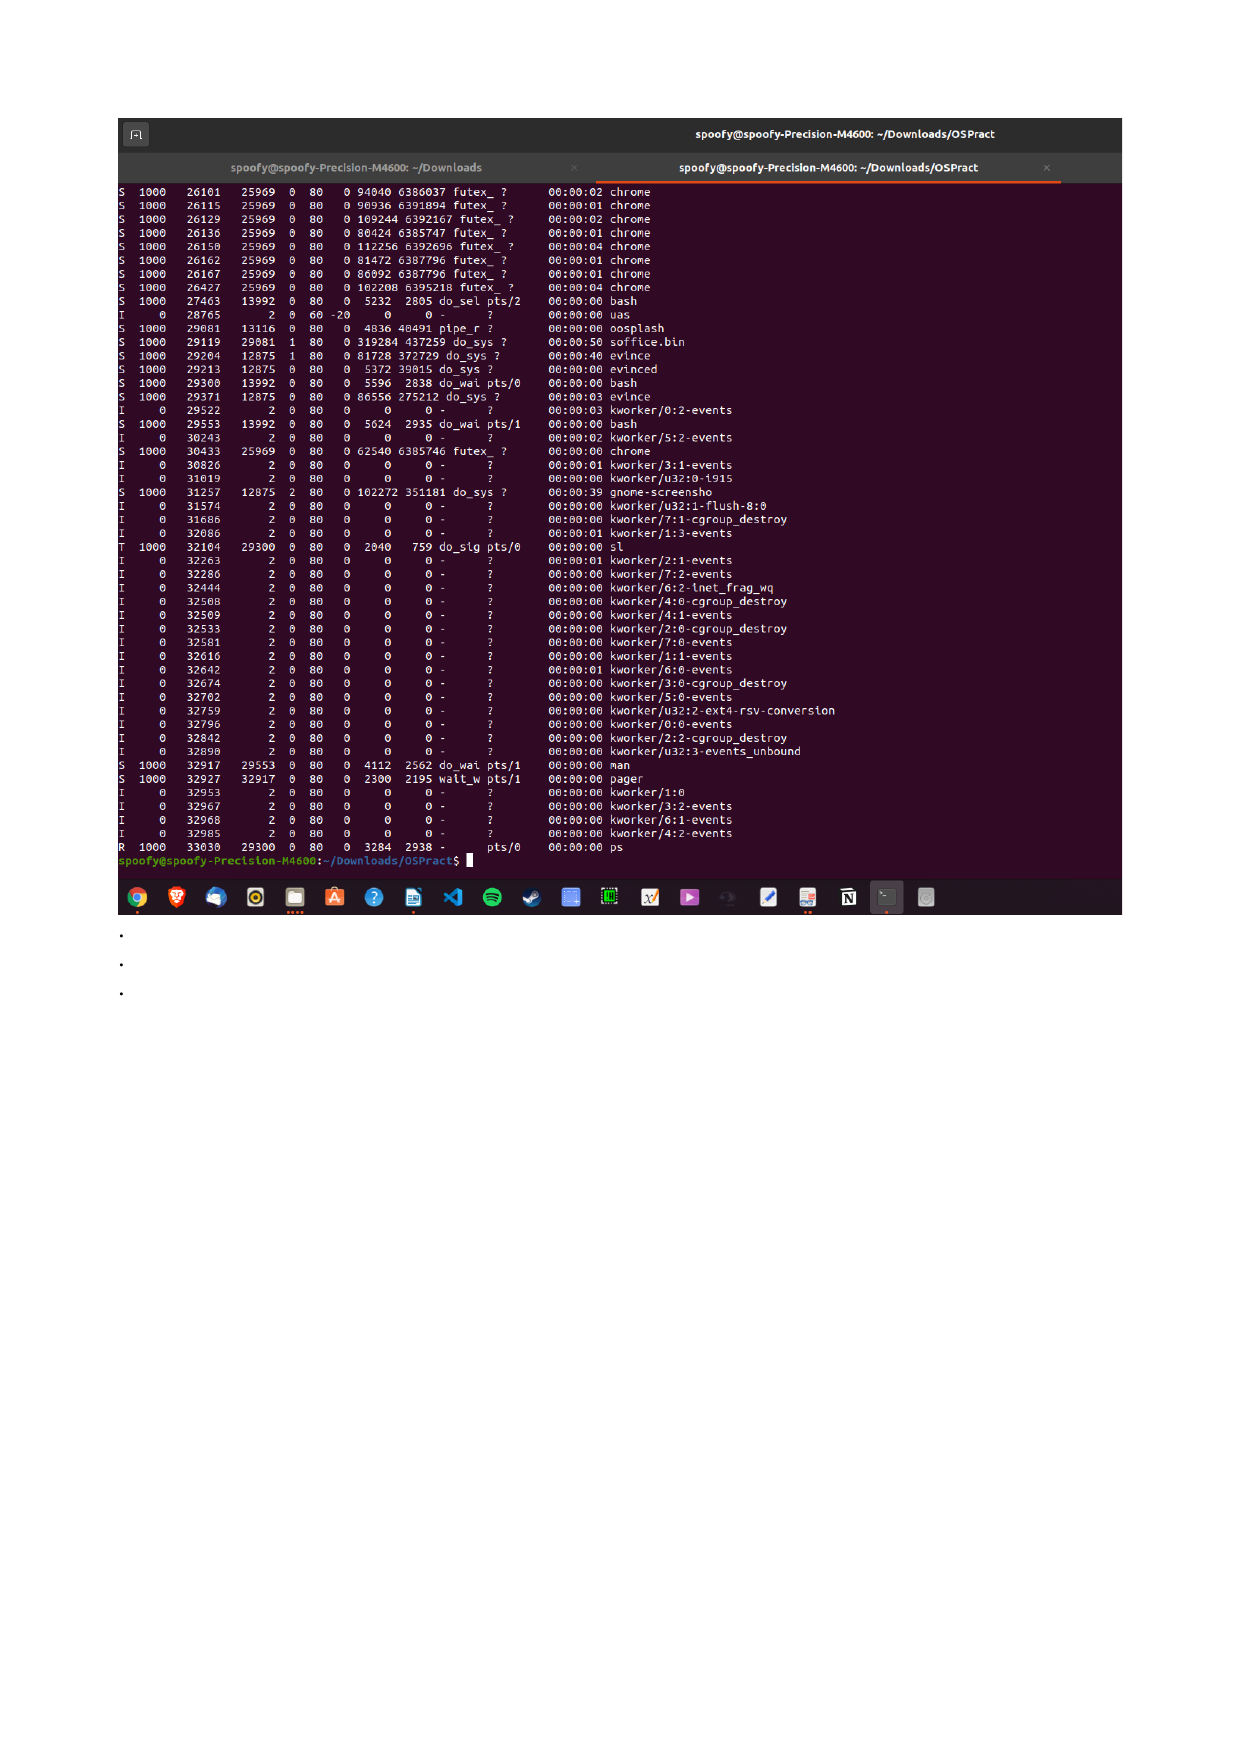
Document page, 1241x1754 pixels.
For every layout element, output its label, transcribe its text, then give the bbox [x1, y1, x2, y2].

text . [118, 972, 1122, 1001]
picture [118, 118, 1123, 915]
text . [118, 943, 1122, 972]
text . [118, 915, 1122, 943]
